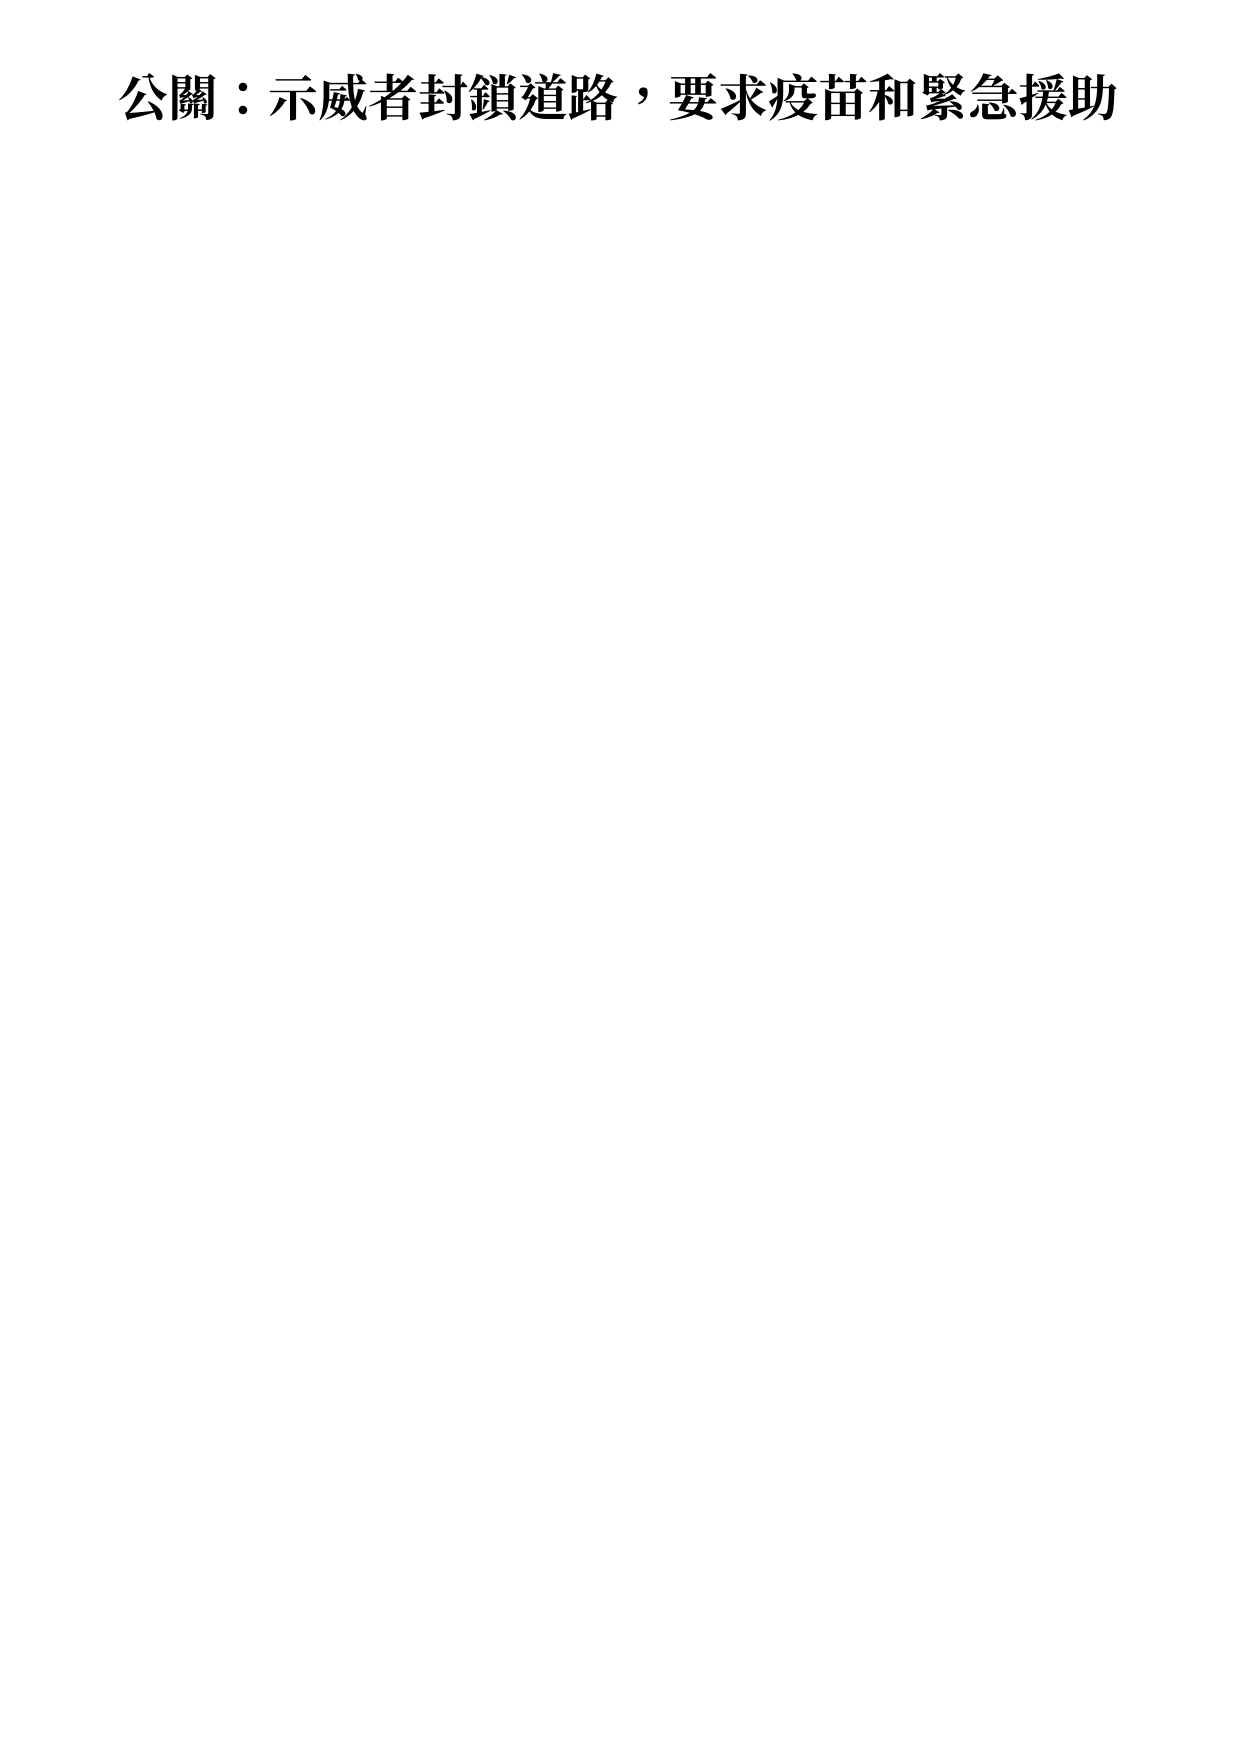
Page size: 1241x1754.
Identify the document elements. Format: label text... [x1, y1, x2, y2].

subtitle 公關：示威者封鎖道路，要求疫苗和緊急援助 [118, 59, 1181, 131]
